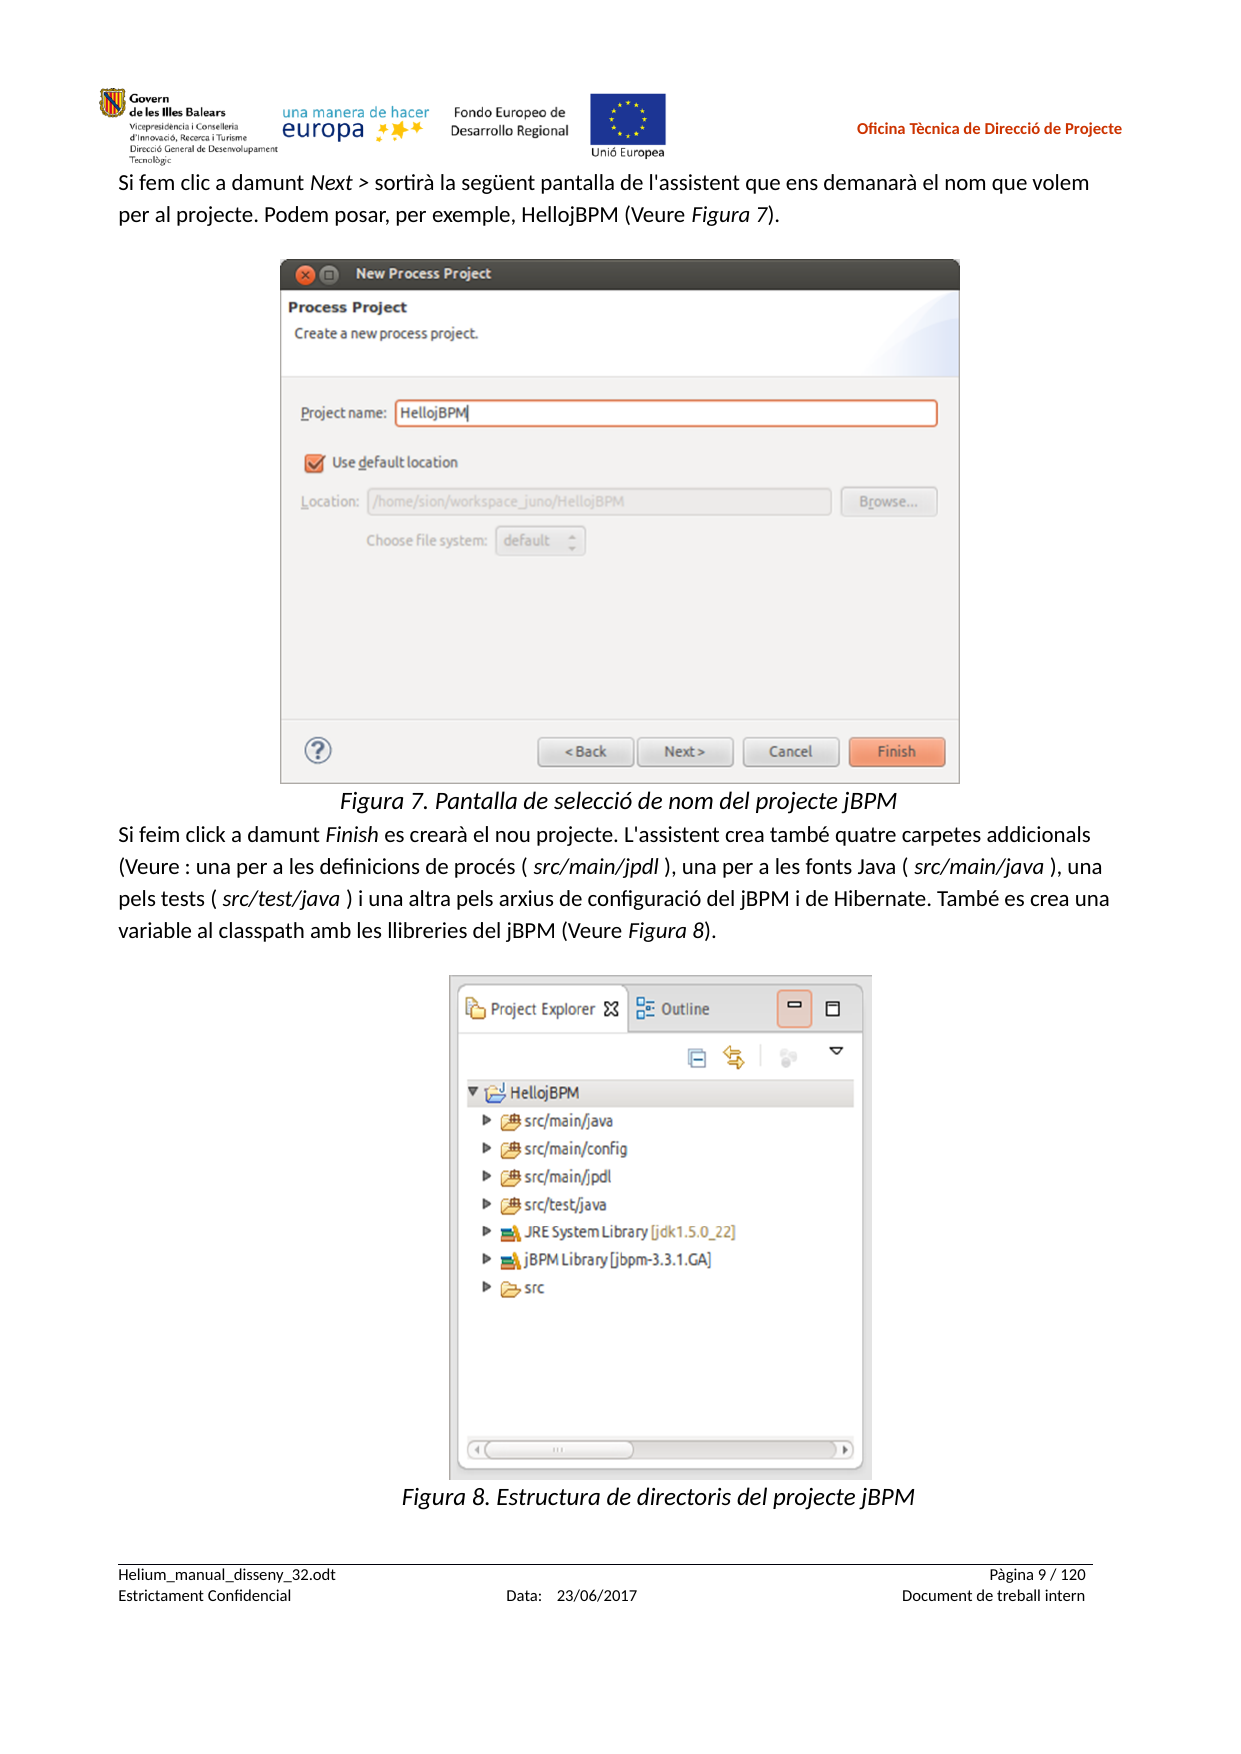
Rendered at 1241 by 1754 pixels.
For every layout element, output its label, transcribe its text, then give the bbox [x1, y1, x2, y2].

picture [99, 87, 668, 166]
text Si feim click a damunt Finish es crearà el nou projecte. L'assistent crea també quatre carpetes addicionals (Veure : una per a les definicions de procés ( src/main/jpdl ), una per a les fonts Java ( src/main/java ), una pels tests ( src/test/java ) i una altra pels arxius de configuració del jBPM i de Hibernate. També es crea una variable al classpath amb les llibreries del jBPM (Veure Figura 8). [118, 245, 1122, 944]
text Figura 8. Estructura de directoris del projecte jBPM [364, 974, 955, 1511]
text Figura 7. Pantalla de selecció de nom del projecte jBPM [279, 786, 962, 816]
text Si fem clic a damunt Next > sortirà la següent pantalla de l'assistent que ens demanarà el nom que volem per al projecte. Podem posar, per exemple, HellojBPM (Veure Figura 7). [118, 168, 1122, 228]
picture [447, 973, 873, 1481]
picture [278, 257, 962, 786]
